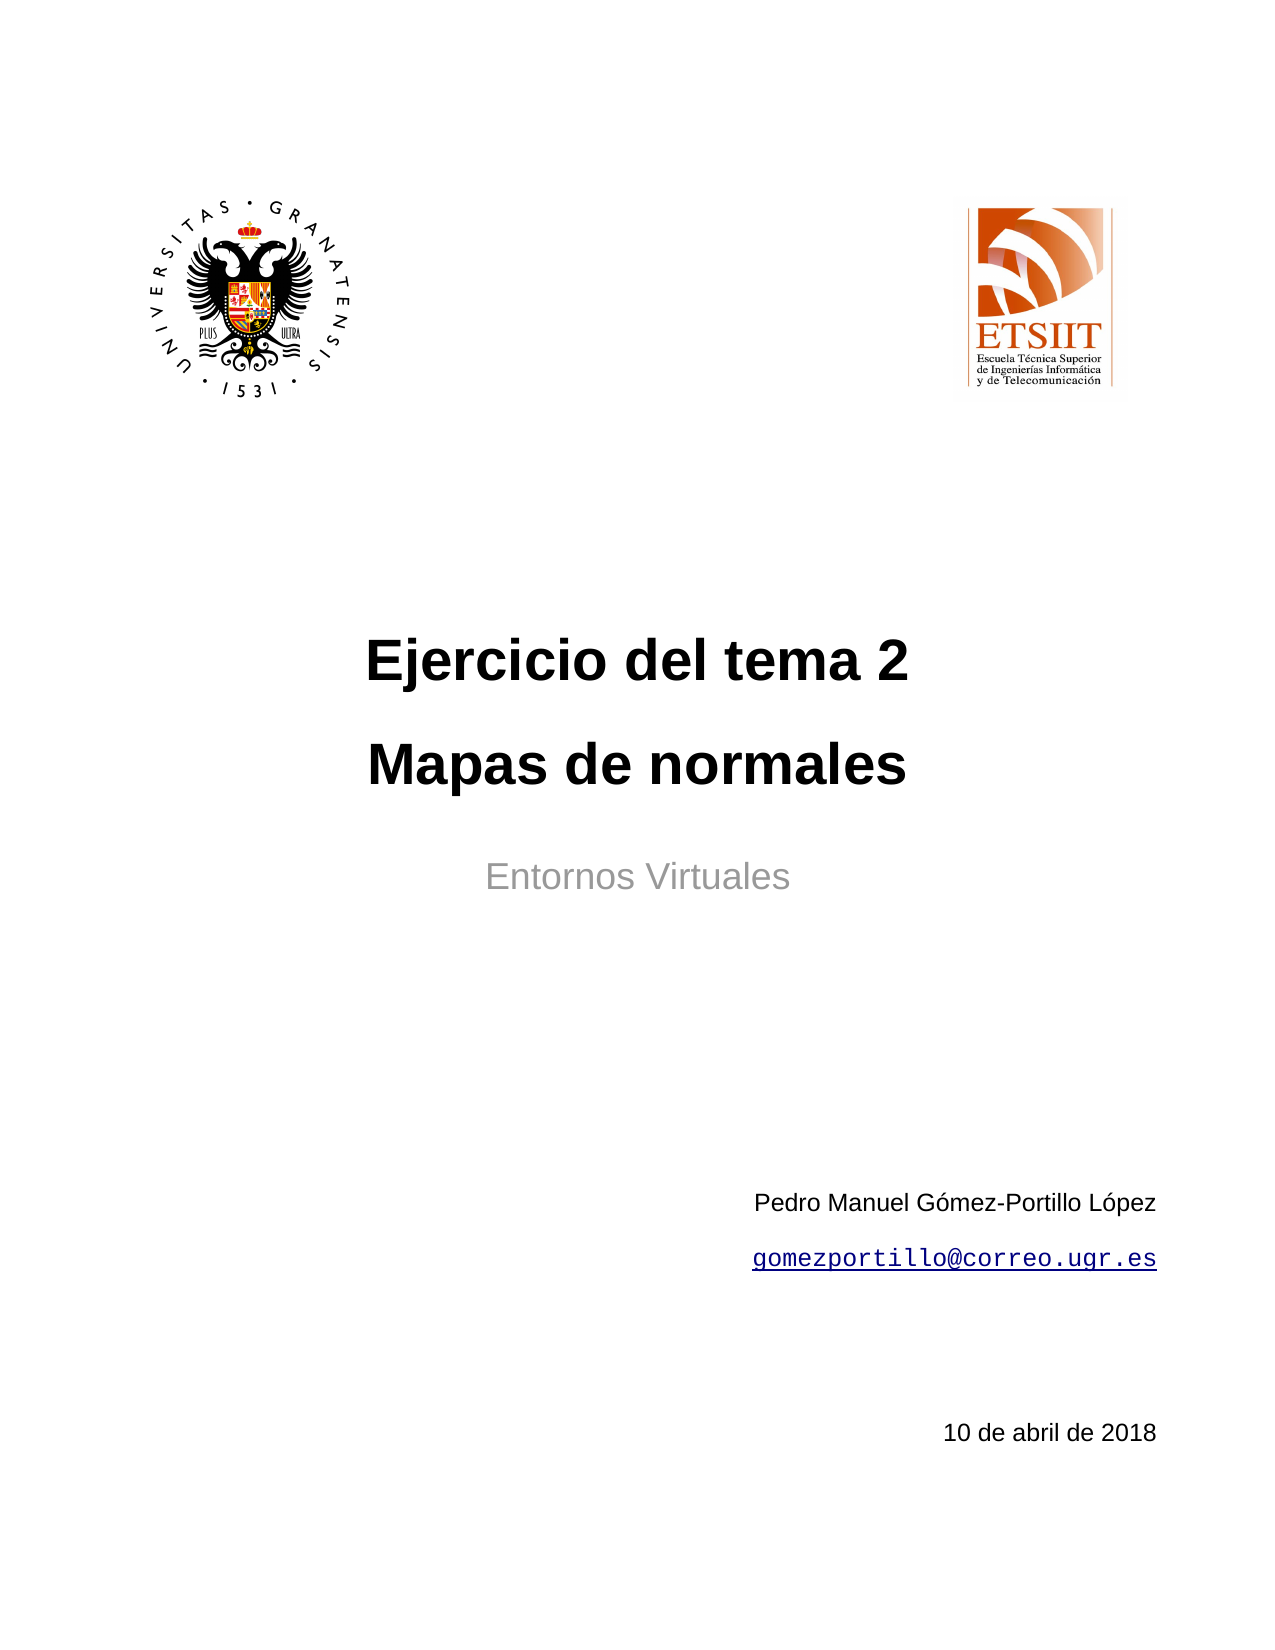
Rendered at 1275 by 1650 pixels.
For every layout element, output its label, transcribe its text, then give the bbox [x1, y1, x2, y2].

picture [953, 196, 1129, 402]
title Ejercicio del tema 2 [118, 626, 1157, 693]
picture [140, 185, 359, 402]
text Pedro Manuel Gómez-Portillo López [118, 1188, 1157, 1217]
subtitle Entornos Virtuales [118, 854, 1157, 897]
title Mapas de normales [118, 730, 1157, 797]
text gomezportillo@correo.ugr.es [118, 1246, 1157, 1274]
text 10 de abril de 2018 [118, 1418, 1157, 1447]
